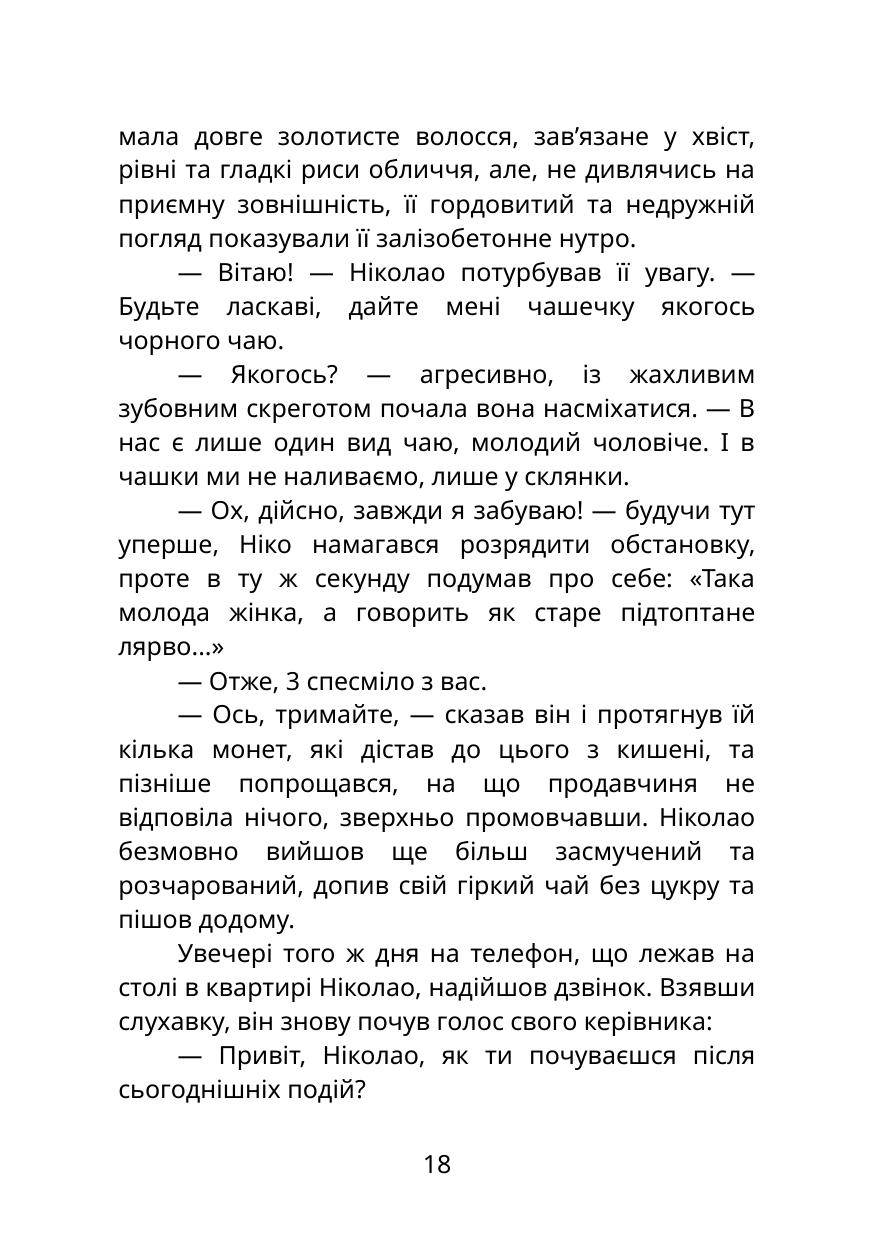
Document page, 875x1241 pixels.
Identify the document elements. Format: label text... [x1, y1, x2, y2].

text — Привіт, Ніколао, як ти почуваєшся після сьогоднішніх подій? [118, 1038, 756, 1106]
text мала довге золотисте волосся, зав’язане у хвіст, рівні та гладкі риси обличчя, але, не дивлячись на приємну зовнішність, її гордовитий та недружній погляд показували її залізобетонне нутро. [118, 118, 756, 254]
text — Ось, тримайте, — сказав він і протягнув їй кілька монет, які дістав до цього з кишені, та пізніше попрощався, на що продавчиня не відповіла нічого, зверхньо промовчавши. Ніколао безмовно вийшов ще більш засмучений та розчарований, допив свій гіркий чай без цукру та пішов додому. [118, 697, 756, 936]
text — Вітаю! — Ніколао потурбував її увагу. — Будьте ласкаві, дайте мені чашечку якогось чорного чаю. [118, 254, 756, 357]
text — Отже, 3 спесміло з вас. [118, 663, 756, 697]
text — Ох, дійсно, завжди я забуваю! — будучи тут уперше, Ніко намагався розрядити обстановку, проте в ту ж секунду подумав про себе: «Така молода жінка, а говорить як старе підтоптане лярво...» [118, 493, 756, 663]
text Увечері того ж дня на телефон, що лежав на столі в квартирі Ніколао, надійшов дзвінок. Взявши слухавку, він знову почув голос свого керівника: [118, 936, 756, 1038]
text — Якогось? — агресивно, із жахливим зубовним скреготом почала вона насміхатися. — В нас є лише один вид чаю, молодий чоловіче. І в чашки ми не наливаємо, лише у склянки. [118, 357, 756, 493]
